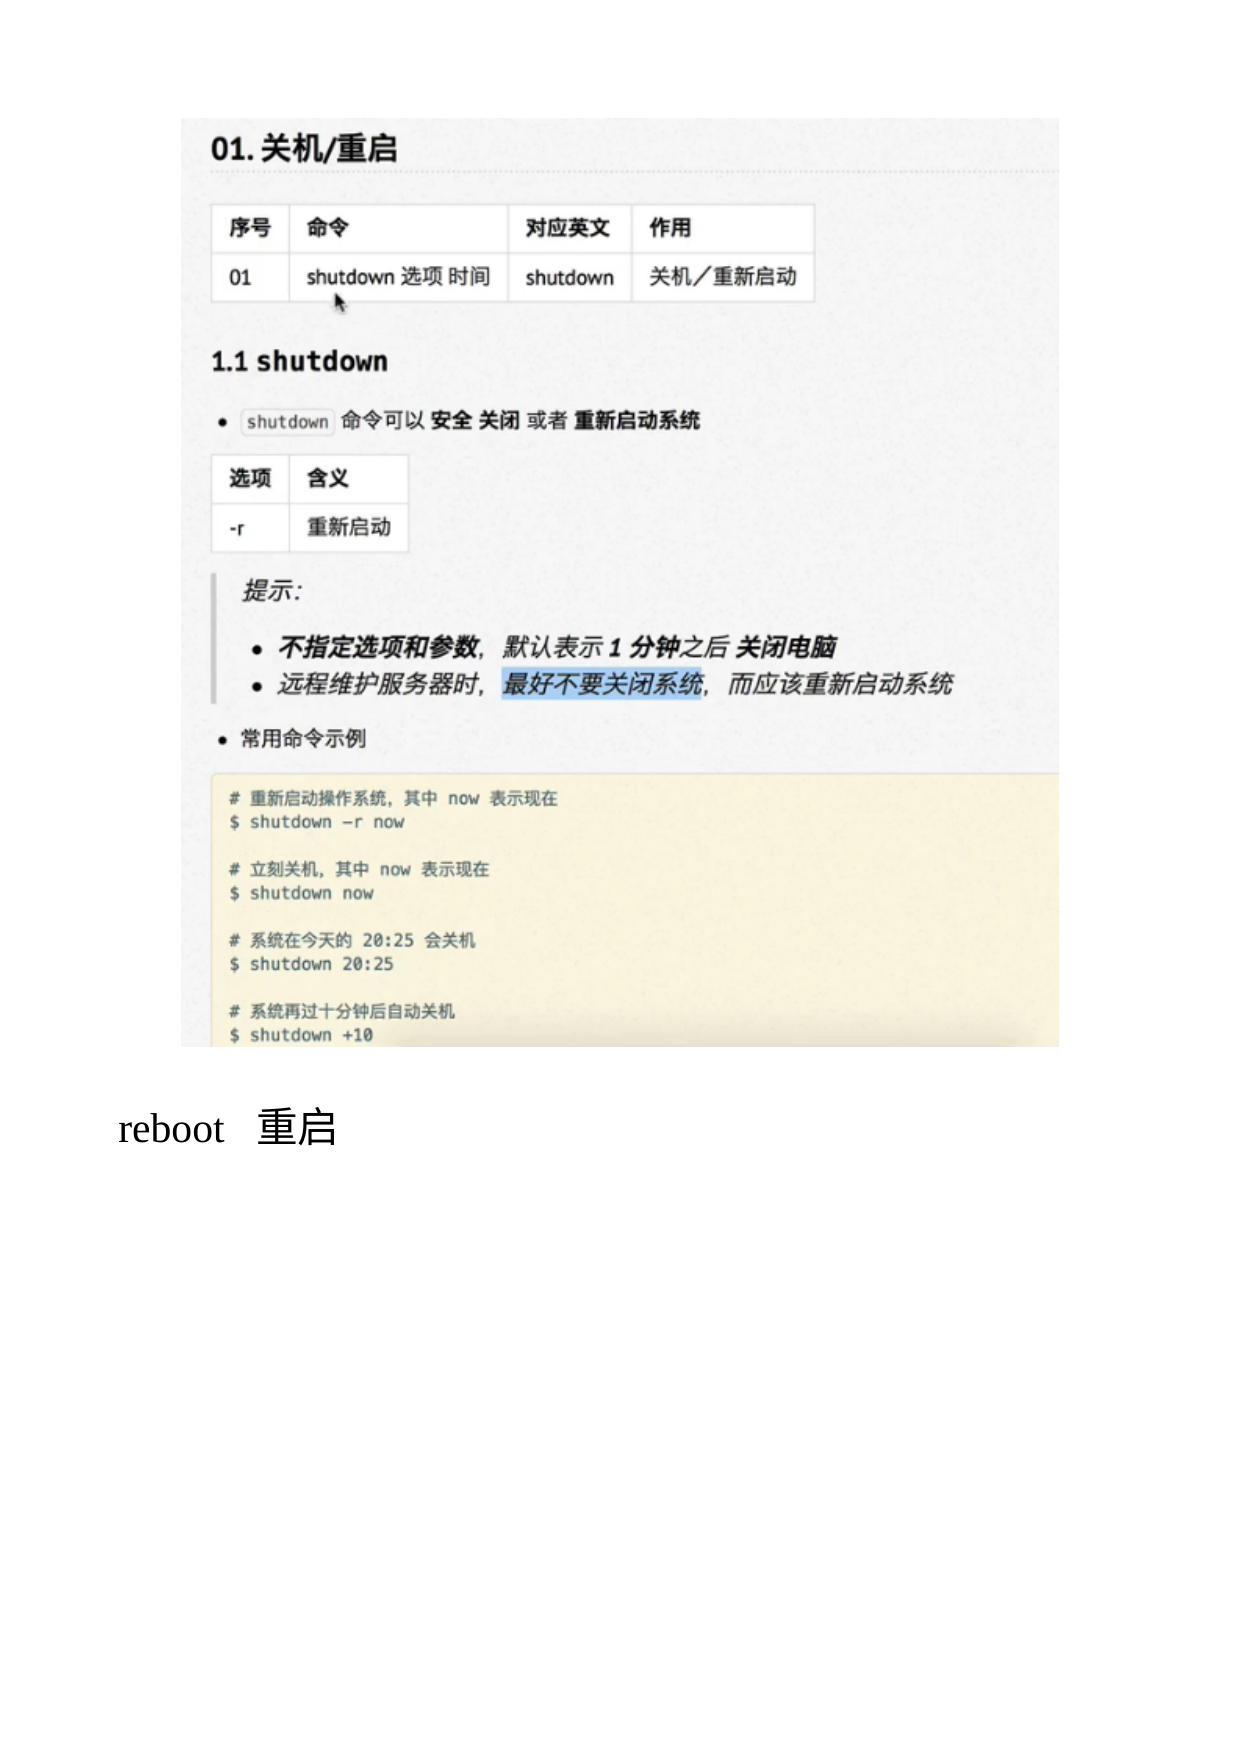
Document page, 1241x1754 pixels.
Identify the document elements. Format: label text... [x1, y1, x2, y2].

text reboot 重启 [118, 1094, 1122, 1154]
picture [181, 118, 1060, 1047]
